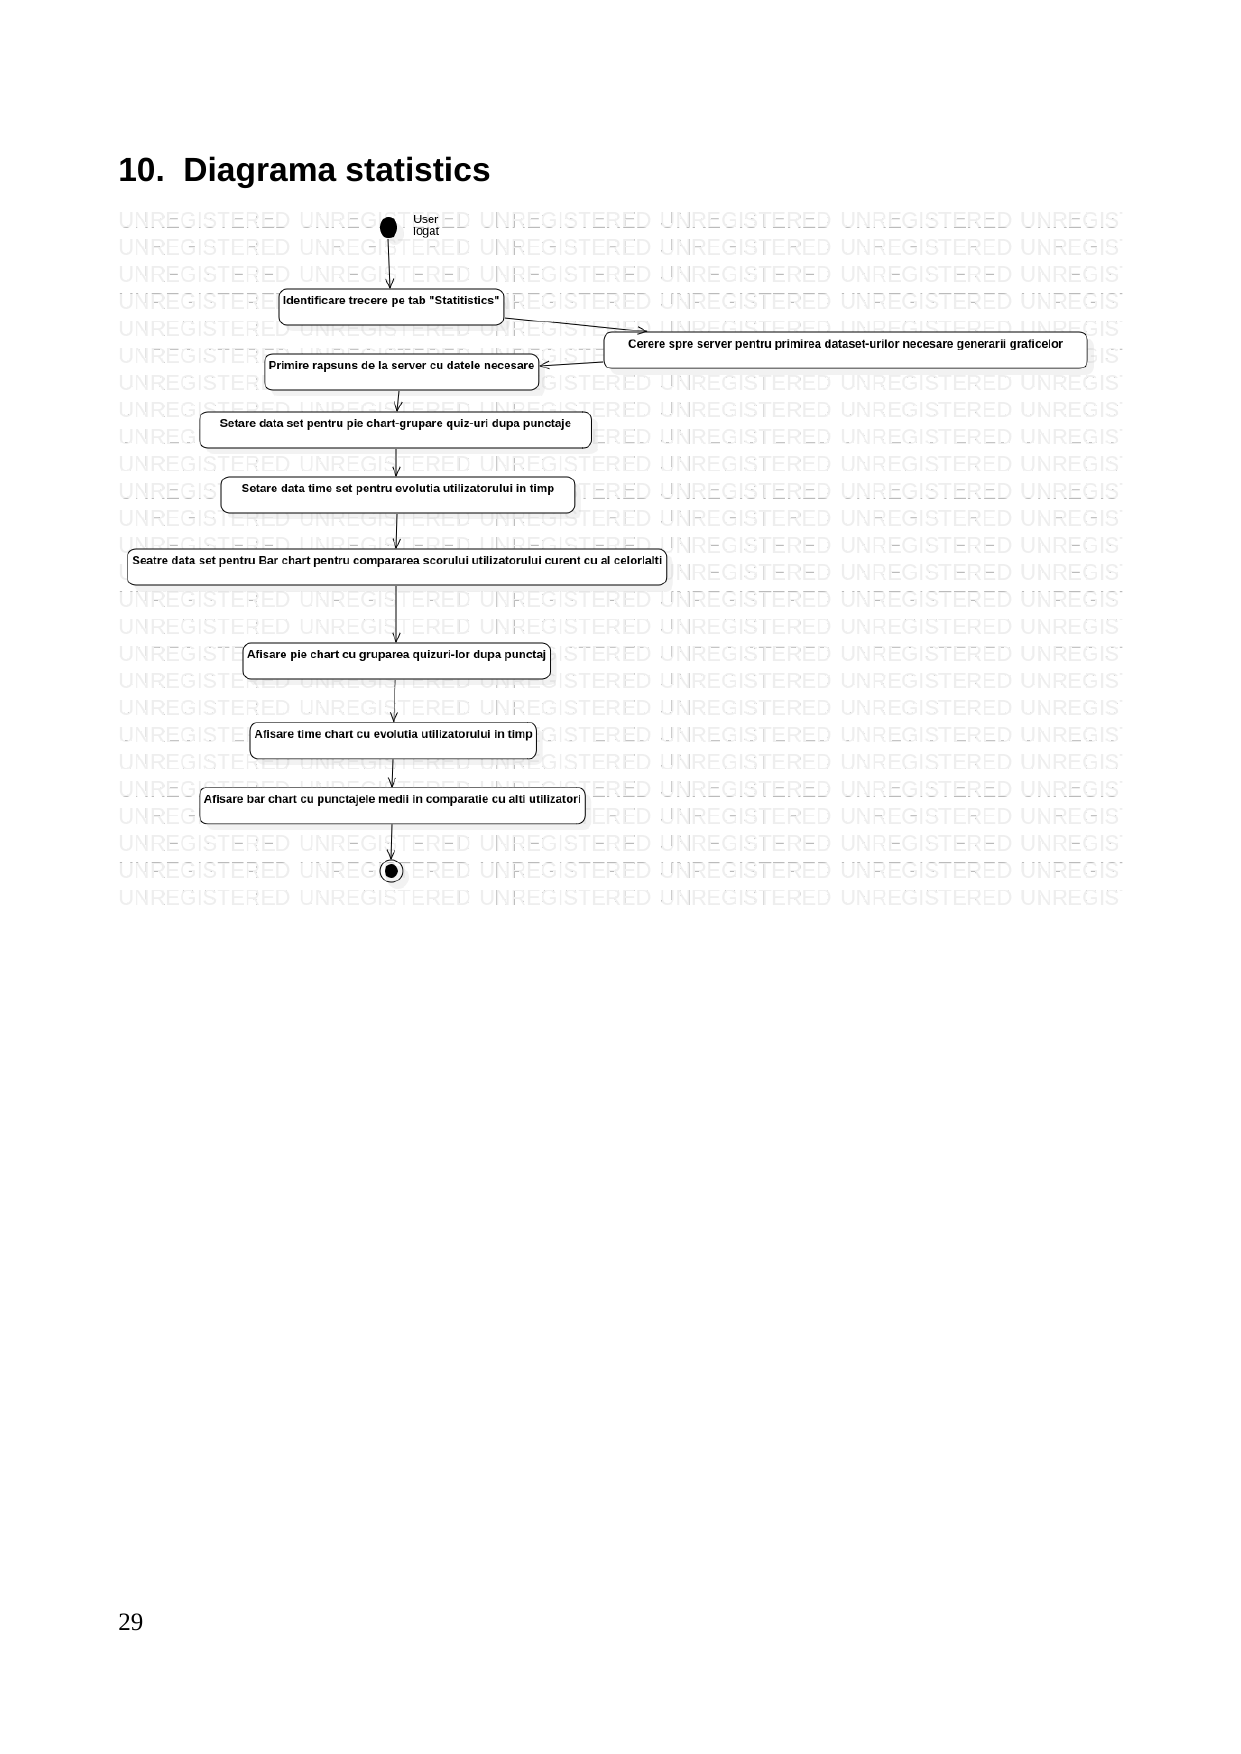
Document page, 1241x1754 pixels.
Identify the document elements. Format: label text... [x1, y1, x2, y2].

picture [118, 201, 1123, 918]
subtitle 10. Diagrama statistics [118, 150, 1122, 188]
